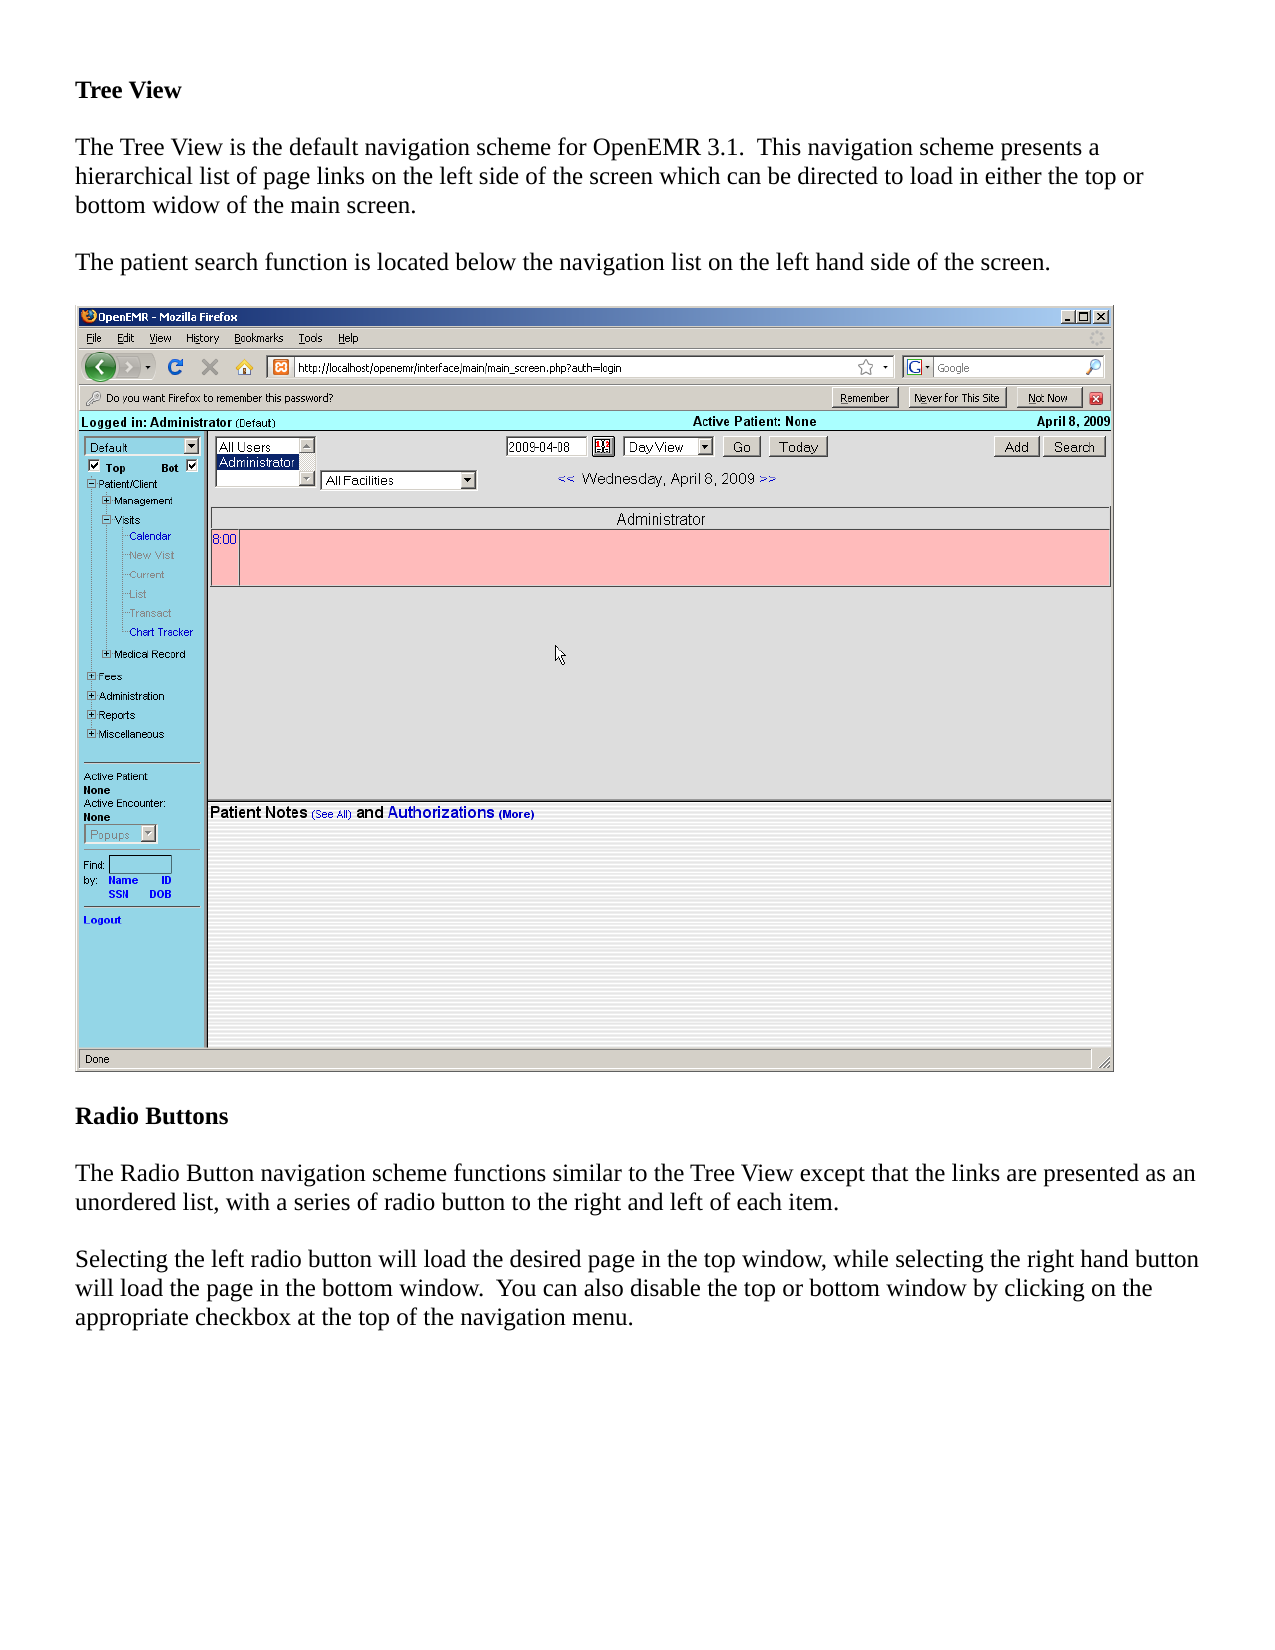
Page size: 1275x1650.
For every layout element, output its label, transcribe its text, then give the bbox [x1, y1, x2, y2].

text Radio Buttons [75, 1101, 1200, 1129]
text The Tree View is the default navigation scheme for OpenEMR 3.1. This navigation scheme presents a hierarchical list of page links on the left side of the screen which can be directed to load in either the top or bottom widow of the main screen. [75, 132, 1200, 219]
picture [75, 305, 1114, 1072]
text Tree View [75, 75, 1200, 104]
text Selecting the left radio button will load the desired page in the top window, while selecting the right hand button will load the page in the bottom window. You can also disable the top or bottom window by clicking on the appropriate checkbox at the top of the navigation menu. [75, 1244, 1200, 1331]
text The Radio Button navigation scheme functions similar to the Tree View except that the links are presented as an unordered list, with a series of radio button to the right and left of each item. [75, 1158, 1200, 1216]
text The patient search function is located below the navigation list on the left hand side of the screen. [75, 247, 1200, 276]
